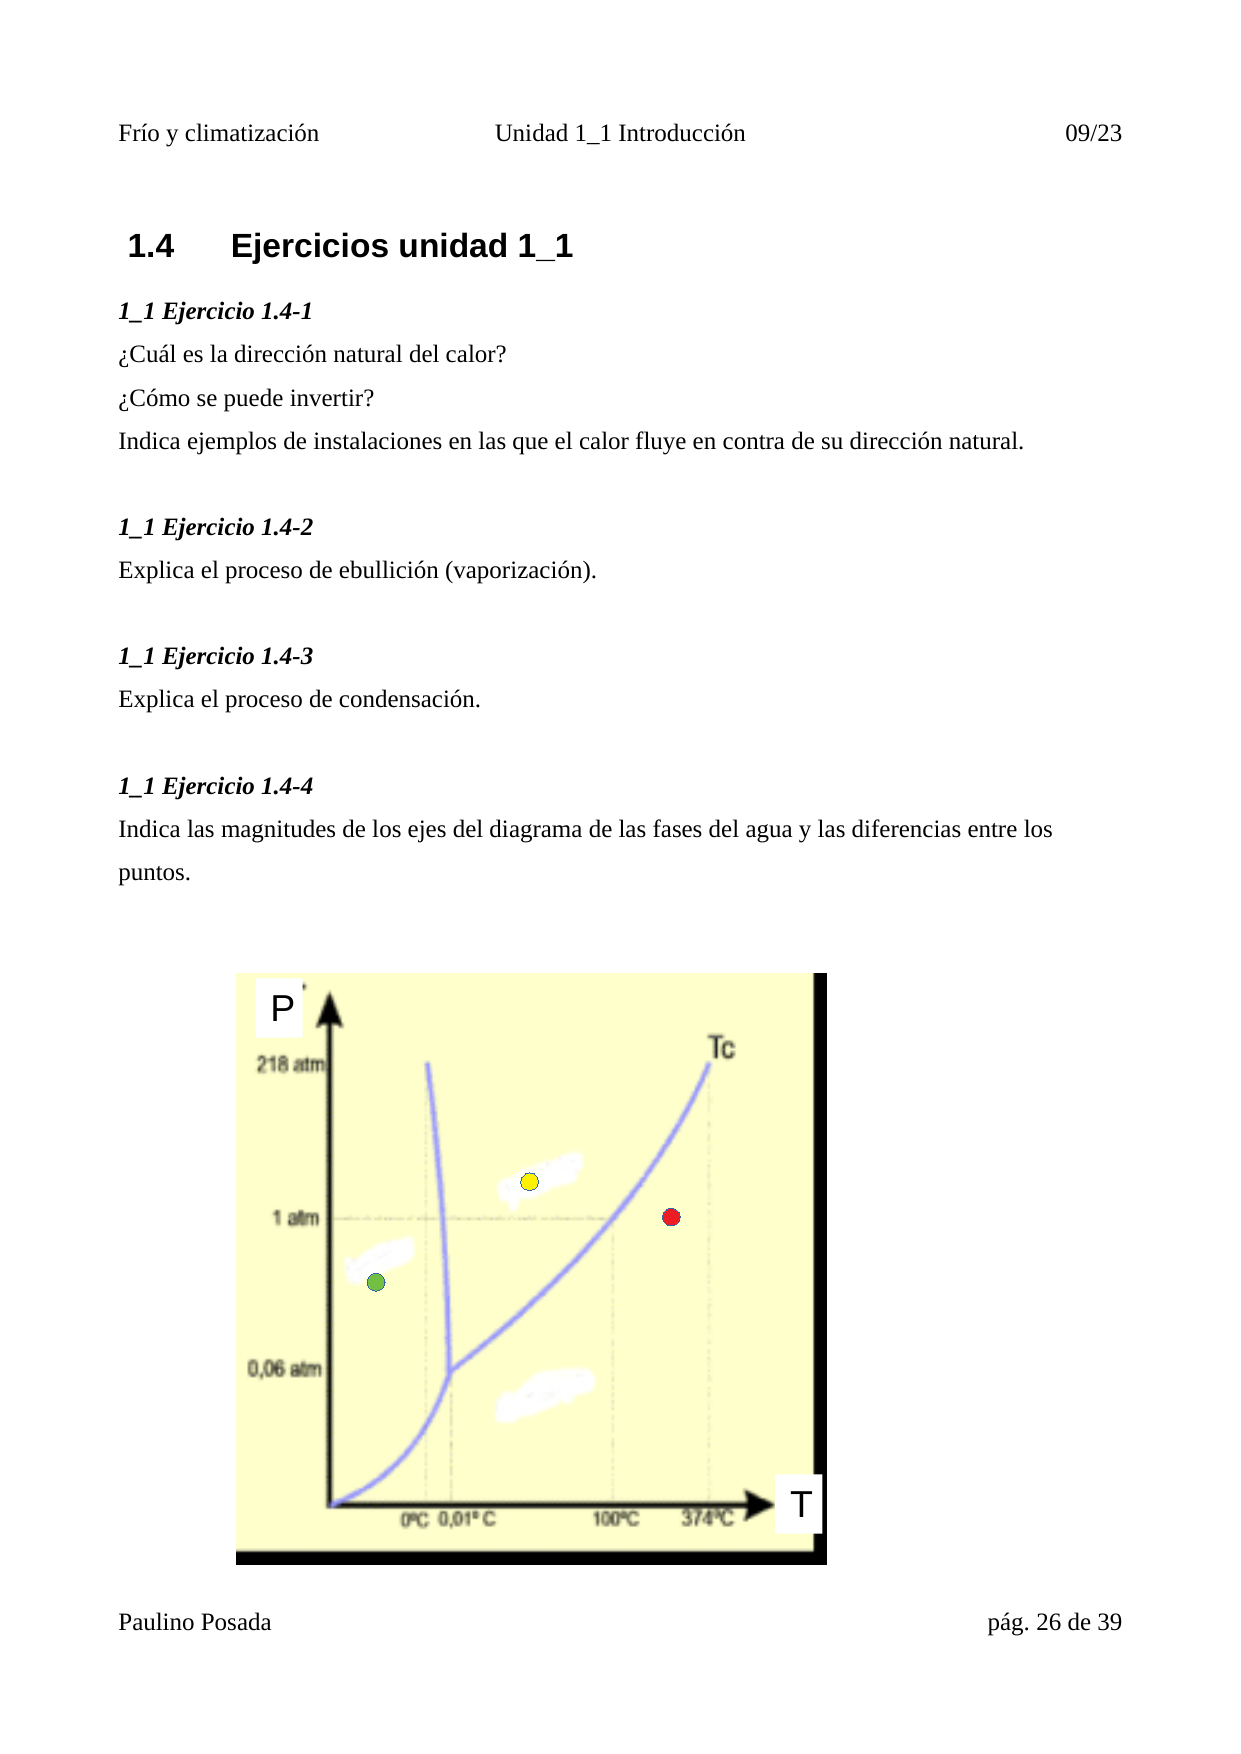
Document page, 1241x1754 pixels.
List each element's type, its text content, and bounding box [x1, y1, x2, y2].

picture [236, 973, 827, 1565]
text ¿Cuál es la dirección natural del calor? [118, 339, 1122, 368]
text Explica el proceso de condensación. [118, 684, 1122, 713]
text 1_1 Ejercicio 1.4-3 [118, 641, 1122, 670]
text 1_1 Ejercicio 1.4-1 [118, 296, 1122, 325]
text Indica las magnitudes de los ejes del diagrama de las fases del agua y las diferencias entre los [118, 814, 1122, 843]
text ¿Cómo se puede invertir? [118, 383, 1122, 411]
subtitle Ejercicios unidad 1_1 [118, 226, 1122, 264]
text Indica ejemplos de instalaciones en las que el calor fluye en contra de su dirección natural. [118, 426, 1122, 454]
text Explica el proceso de ebullición (vaporización). [118, 555, 1122, 584]
text 1_1 Ejercicio 1.4-4 [118, 771, 1122, 799]
text 1_1 Ejercicio 1.4-2 [118, 512, 1122, 541]
text puntos. [118, 857, 1122, 886]
